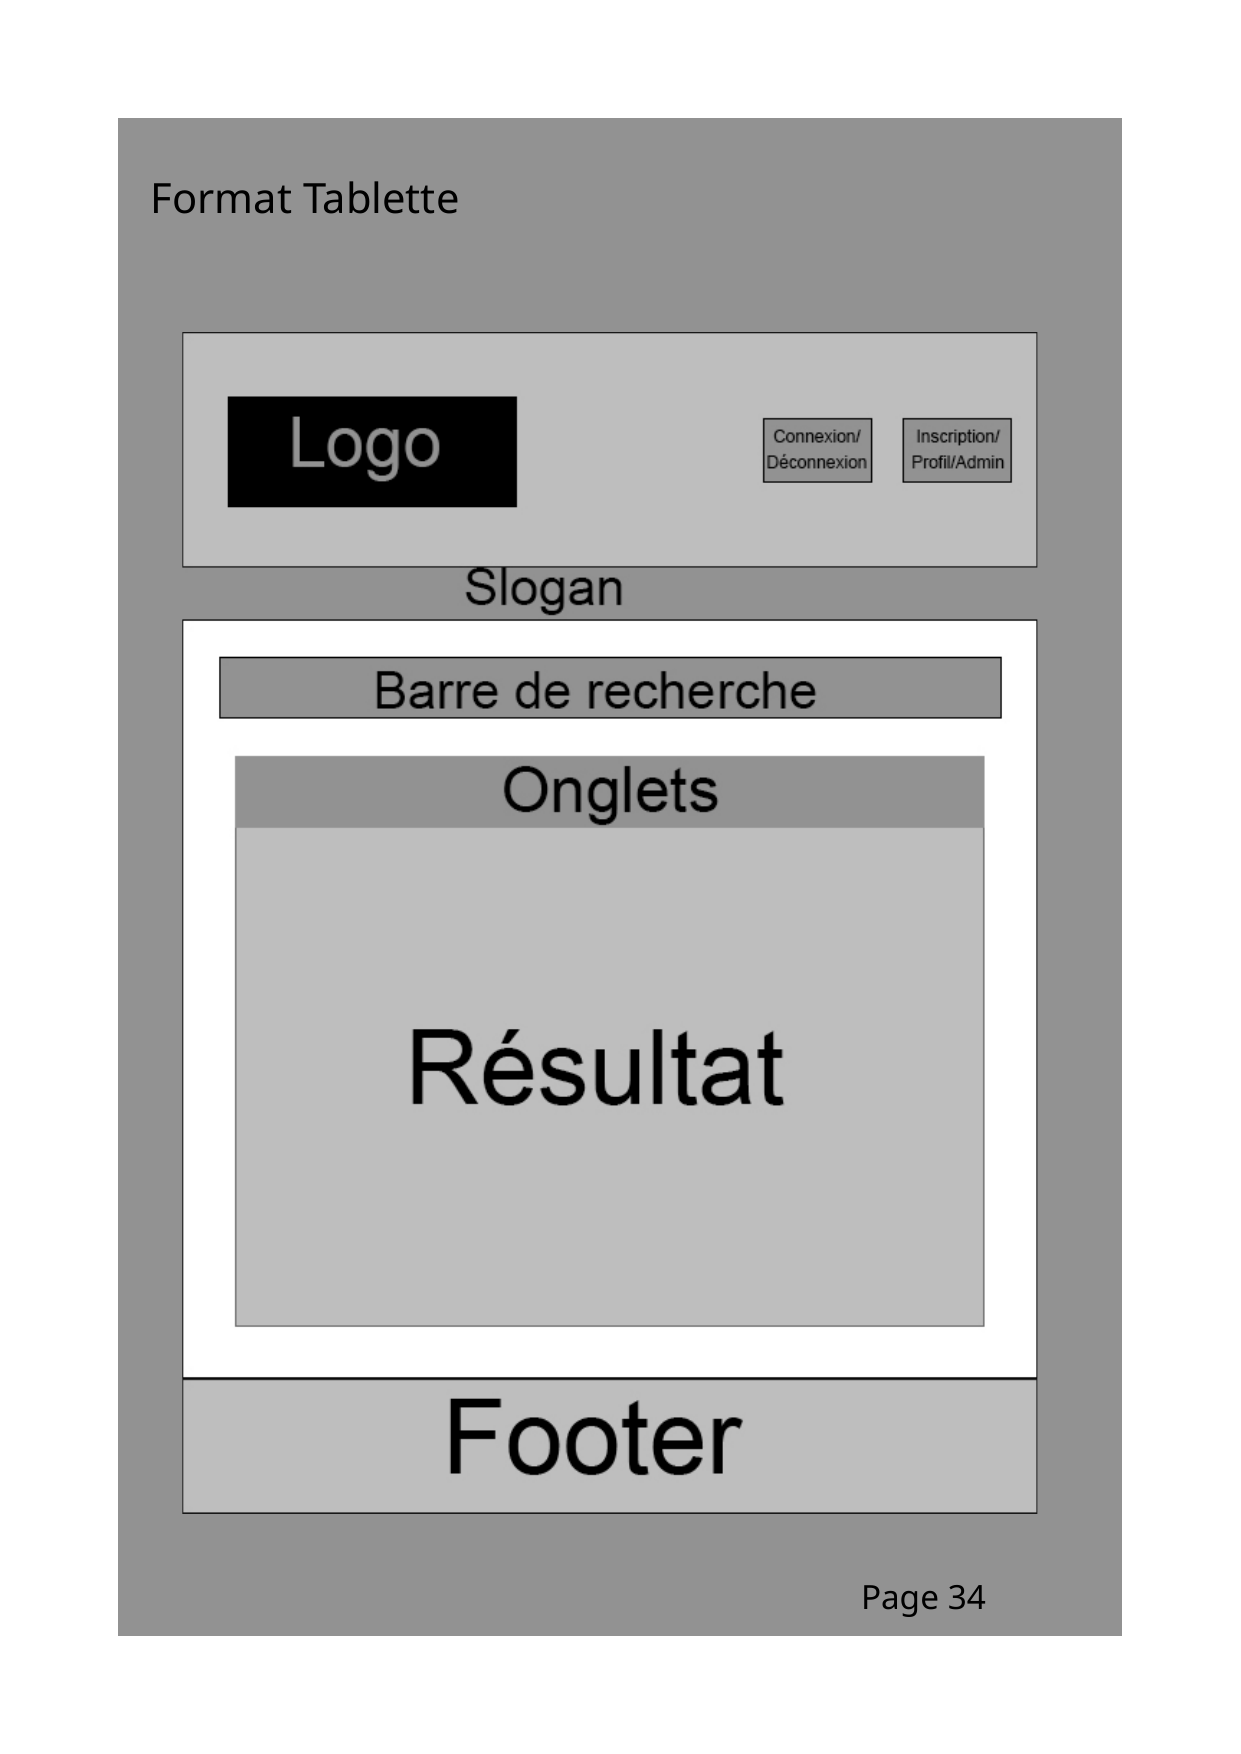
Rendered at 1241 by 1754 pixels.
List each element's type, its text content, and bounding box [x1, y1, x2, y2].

text Format Tablette [118, 169, 1122, 226]
picture [182, 332, 1038, 1514]
text Page 34 [118, 1565, 1122, 1622]
